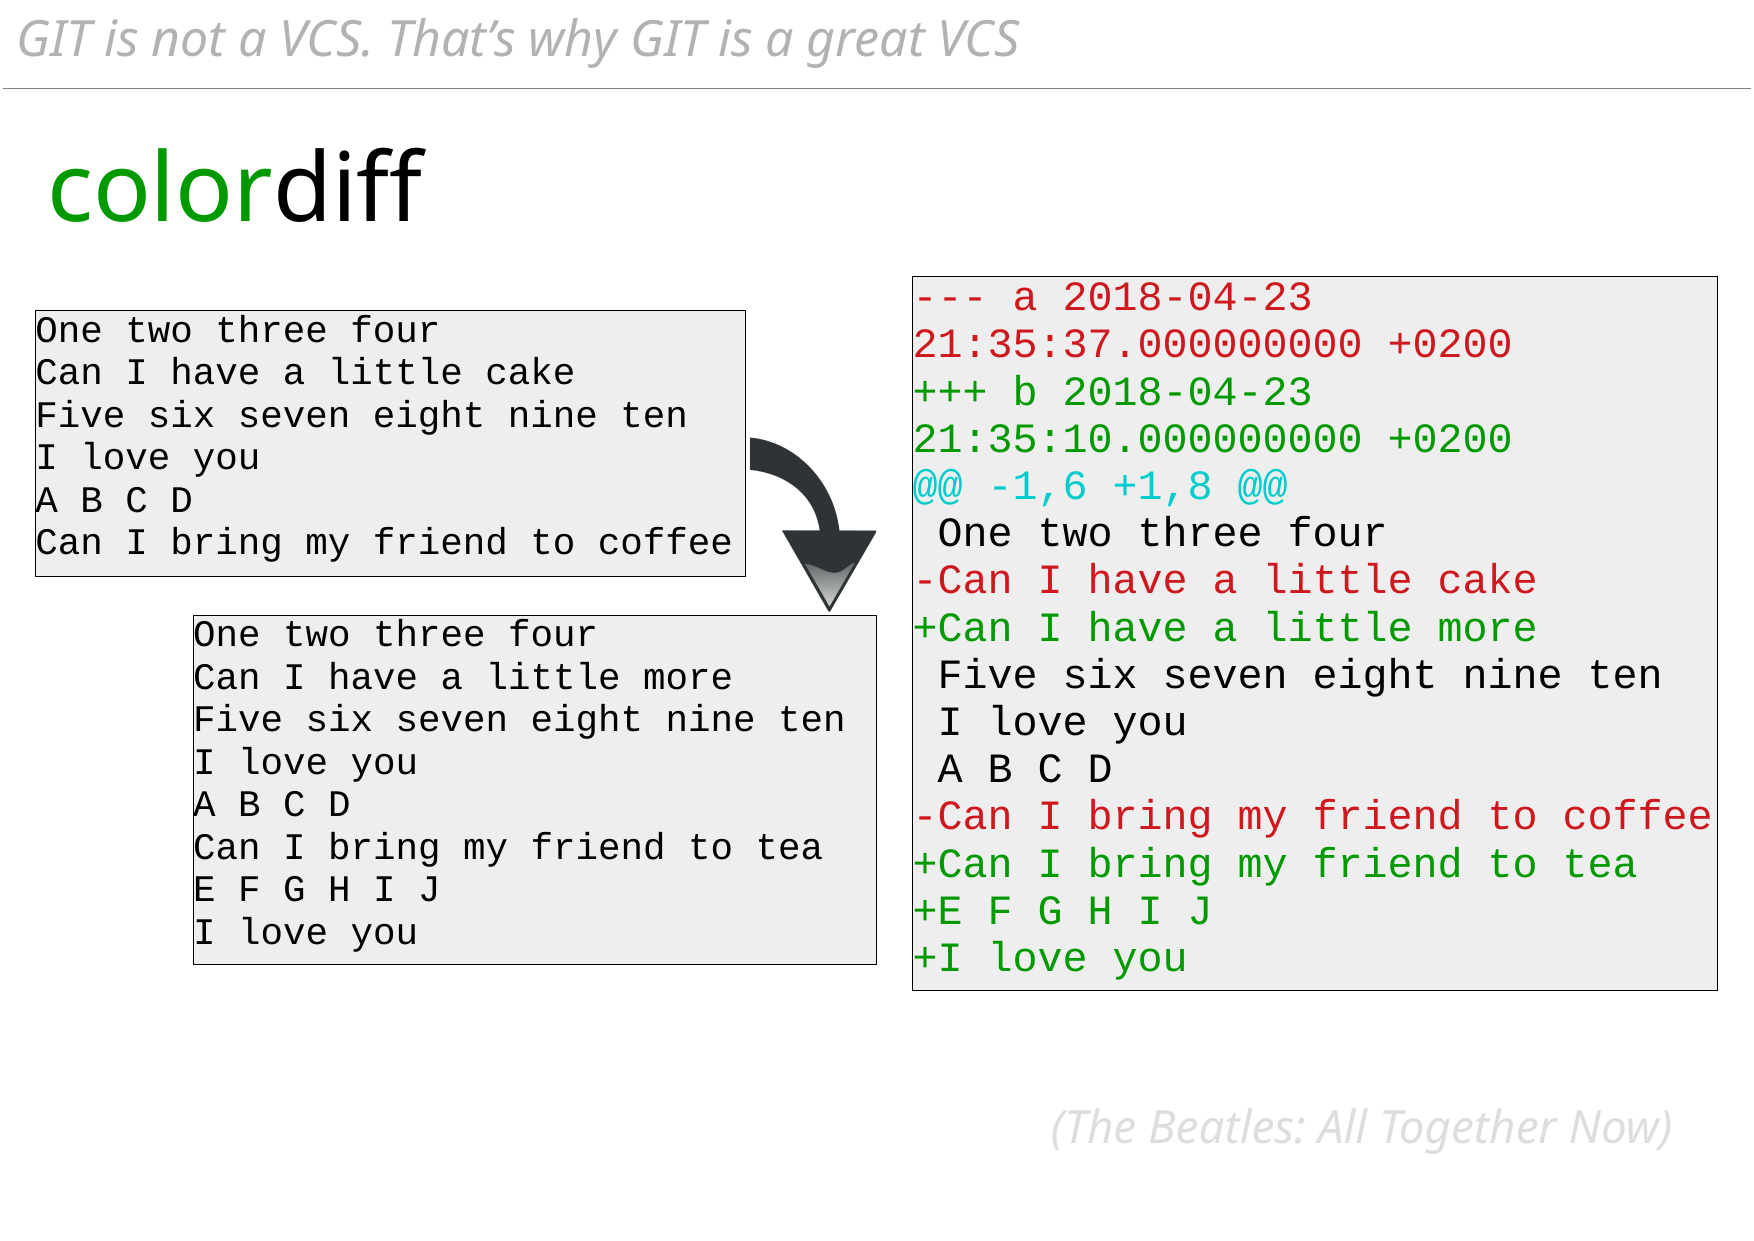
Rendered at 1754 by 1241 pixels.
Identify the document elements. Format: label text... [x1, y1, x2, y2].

picture [749, 437, 877, 612]
text (The Beatles: All Together Now) [3, 1094, 1751, 1157]
text colordiff [3, 118, 1751, 249]
